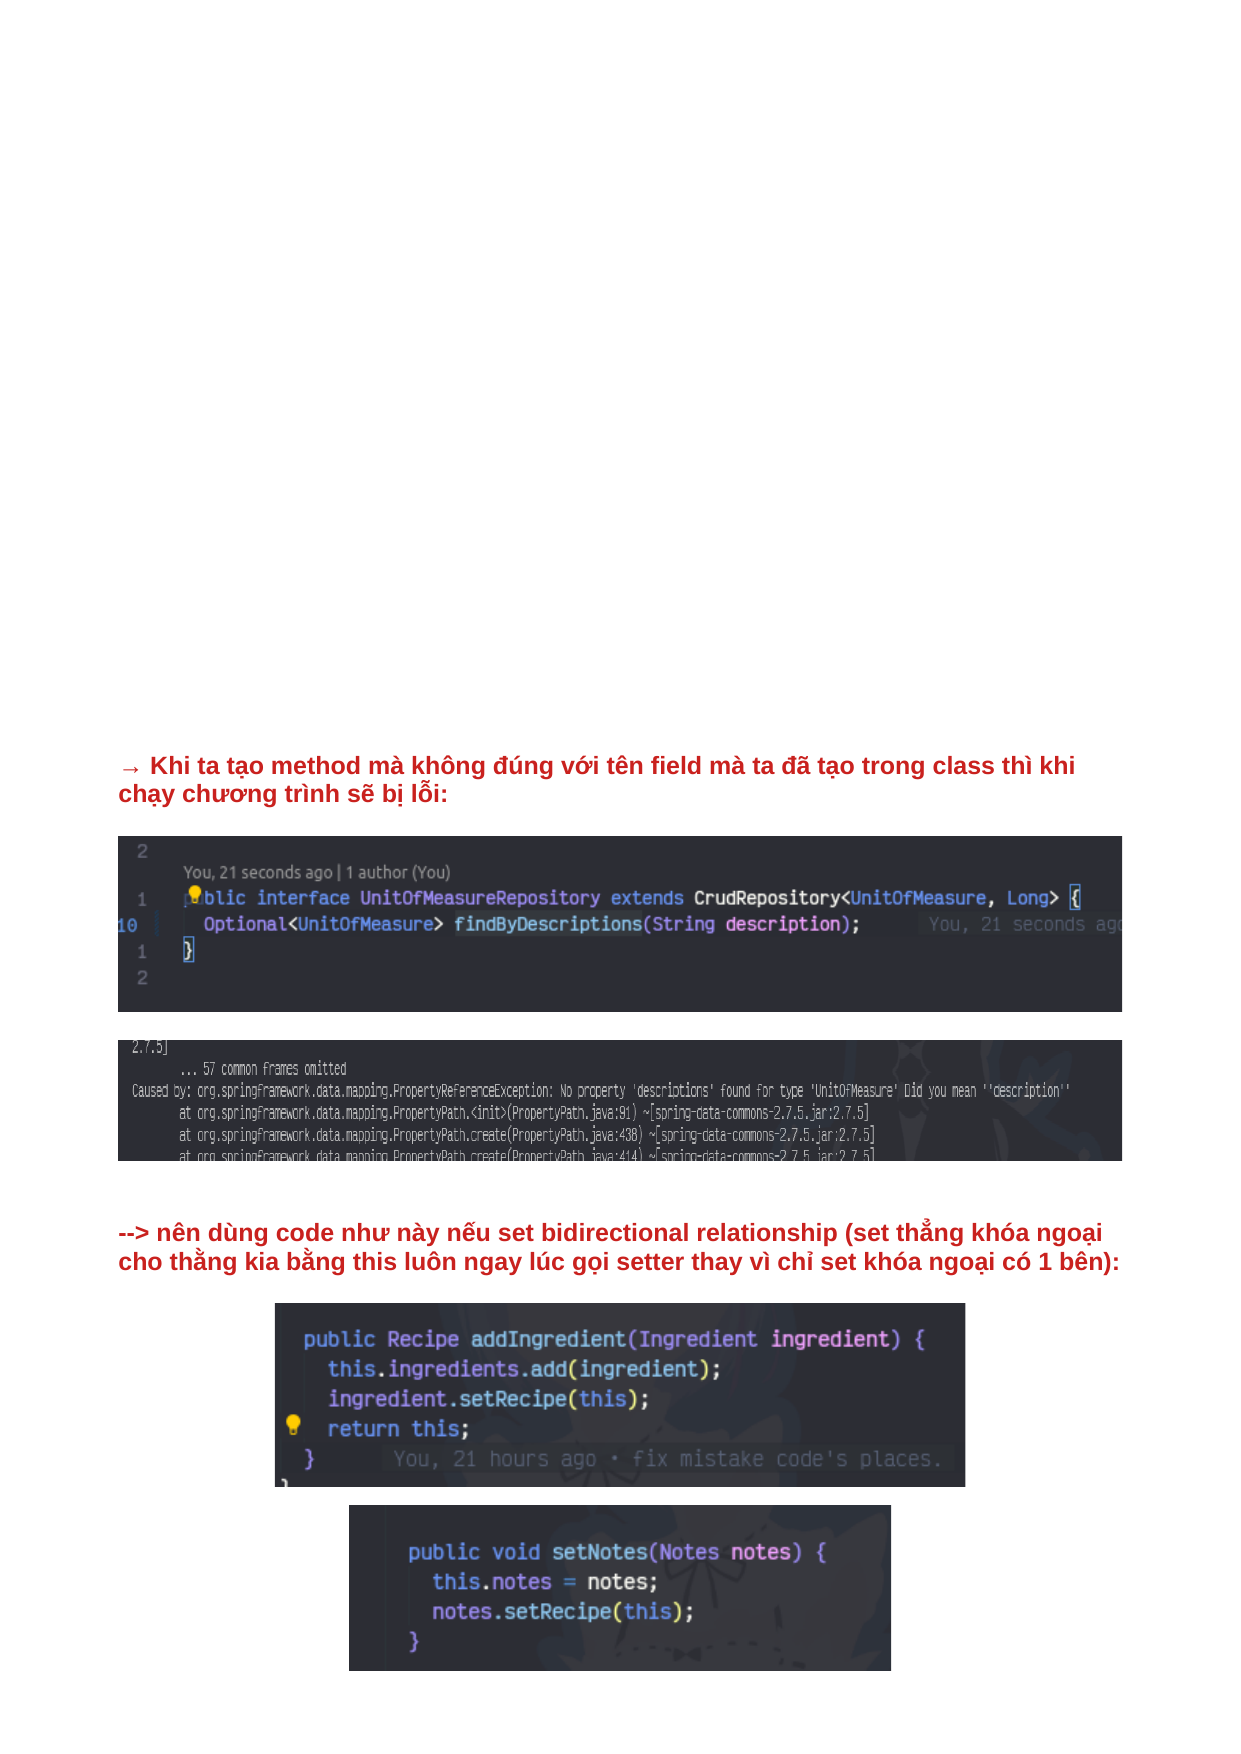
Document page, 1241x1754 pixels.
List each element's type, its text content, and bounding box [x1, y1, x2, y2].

text --> nên dùng code như này nếu set bidirectional relationship (set thẳng khóa ngoại cho thằng kia bằng this luôn ngay lúc gọi setter thay vì chỉ set khóa ngoại có 1 bên): [118, 1218, 1122, 1275]
picture [118, 1040, 1123, 1161]
text → Khi ta tạo method mà không đúng với tên field mà ta đã tạo trong class thì khi chạy chương trình sẽ bị lỗi: [118, 751, 1122, 808]
picture [349, 1505, 892, 1671]
picture [118, 836, 1123, 1012]
picture [274, 1303, 966, 1487]
